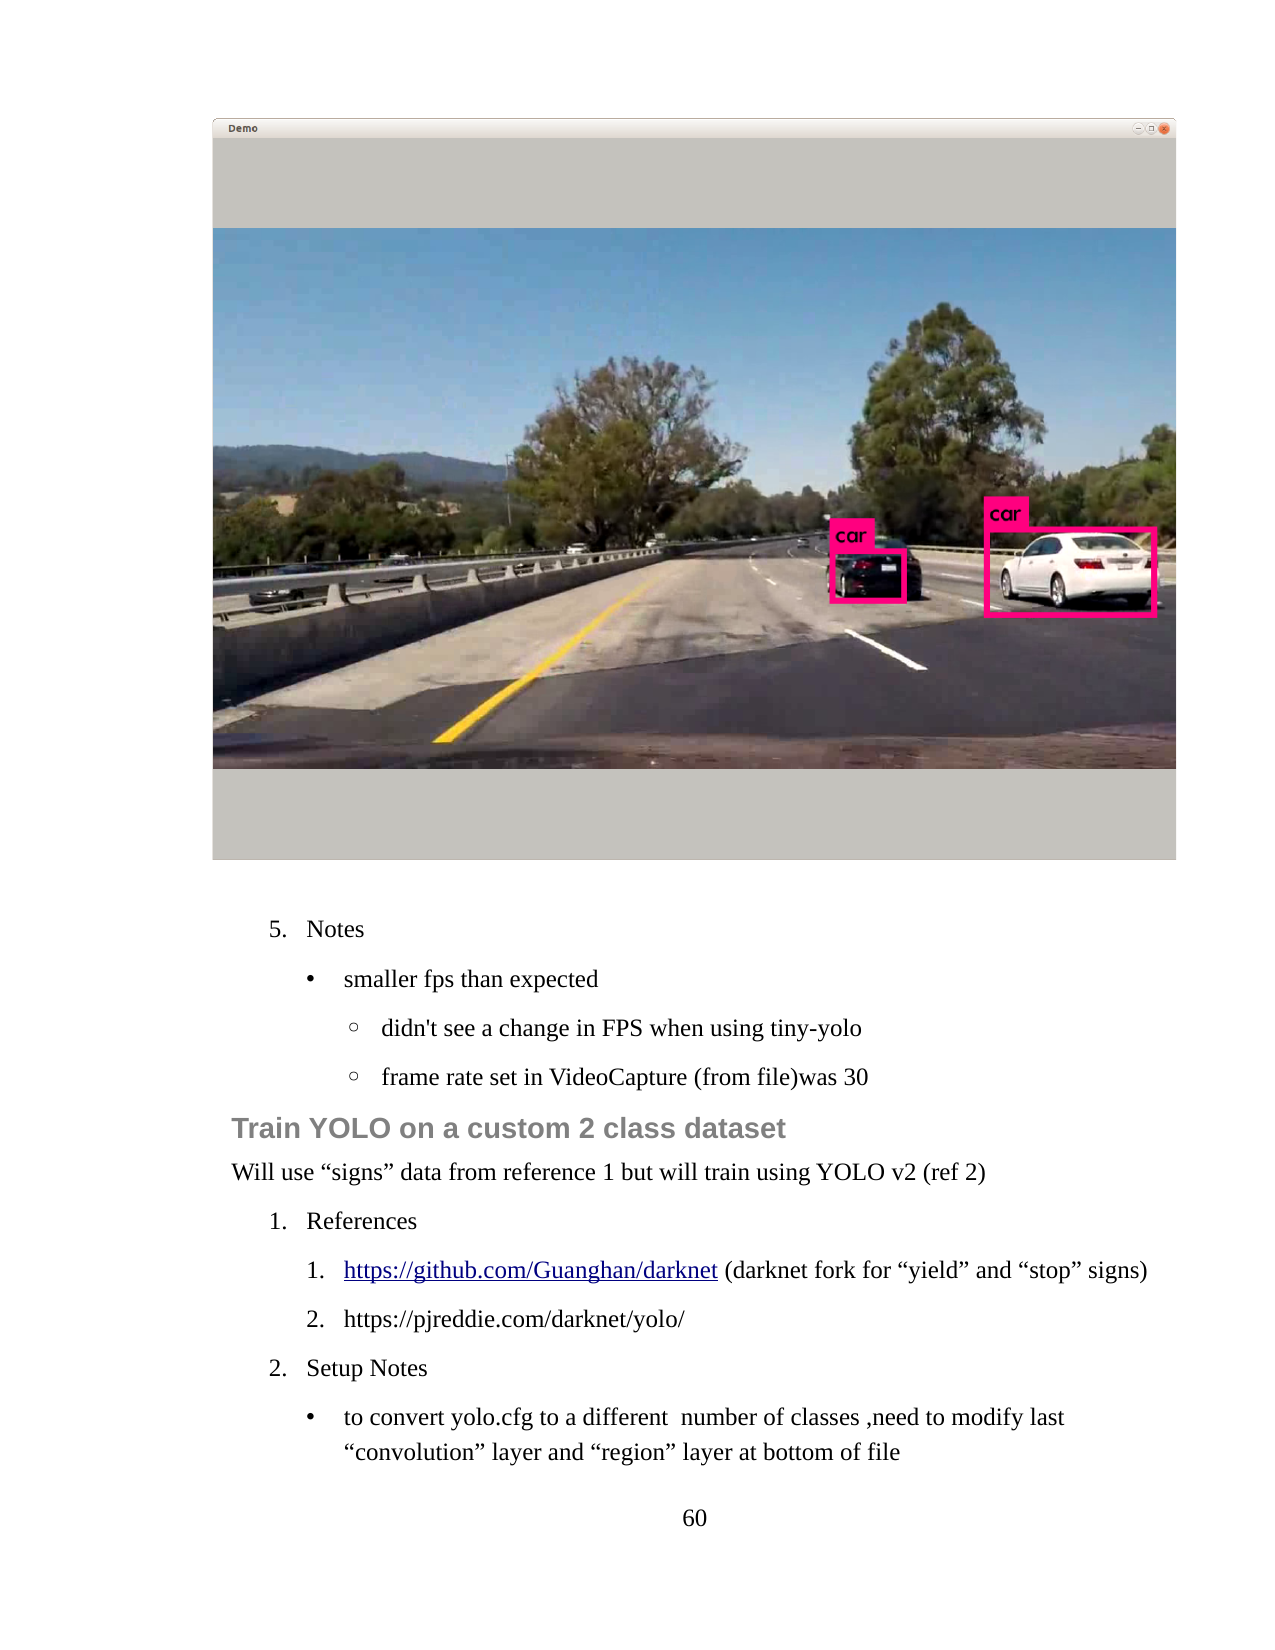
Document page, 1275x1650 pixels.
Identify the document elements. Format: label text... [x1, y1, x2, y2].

list Notes [269, 914, 1158, 943]
list frame rate set in VideoCapture (from file)was 30 [344, 1062, 1158, 1091]
list References [269, 1206, 1158, 1235]
list smaller fps than expected [306, 964, 1158, 992]
list to convert yolo.cfg to a different number of classes ,need to modify last “convolution” layer and “region” layer at bottom of file [306, 1402, 1158, 1465]
text Will use “signs” data from reference 1 but will train using YOLO v2 (ref 2) [231, 1157, 1158, 1186]
picture [212, 118, 1177, 860]
subtitle Train YOLO on a custom 2 class dataset [231, 1111, 1158, 1144]
list Setup Notes [269, 1353, 1158, 1382]
list https://pjreddie.com/darknet/yolo/ [306, 1304, 1158, 1333]
list https://github.com/Guanghan/darknet (darknet fork for “yield” and “stop” signs) [306, 1255, 1158, 1284]
list didn't see a change in FPS when using tiny-yolo [344, 1013, 1158, 1041]
